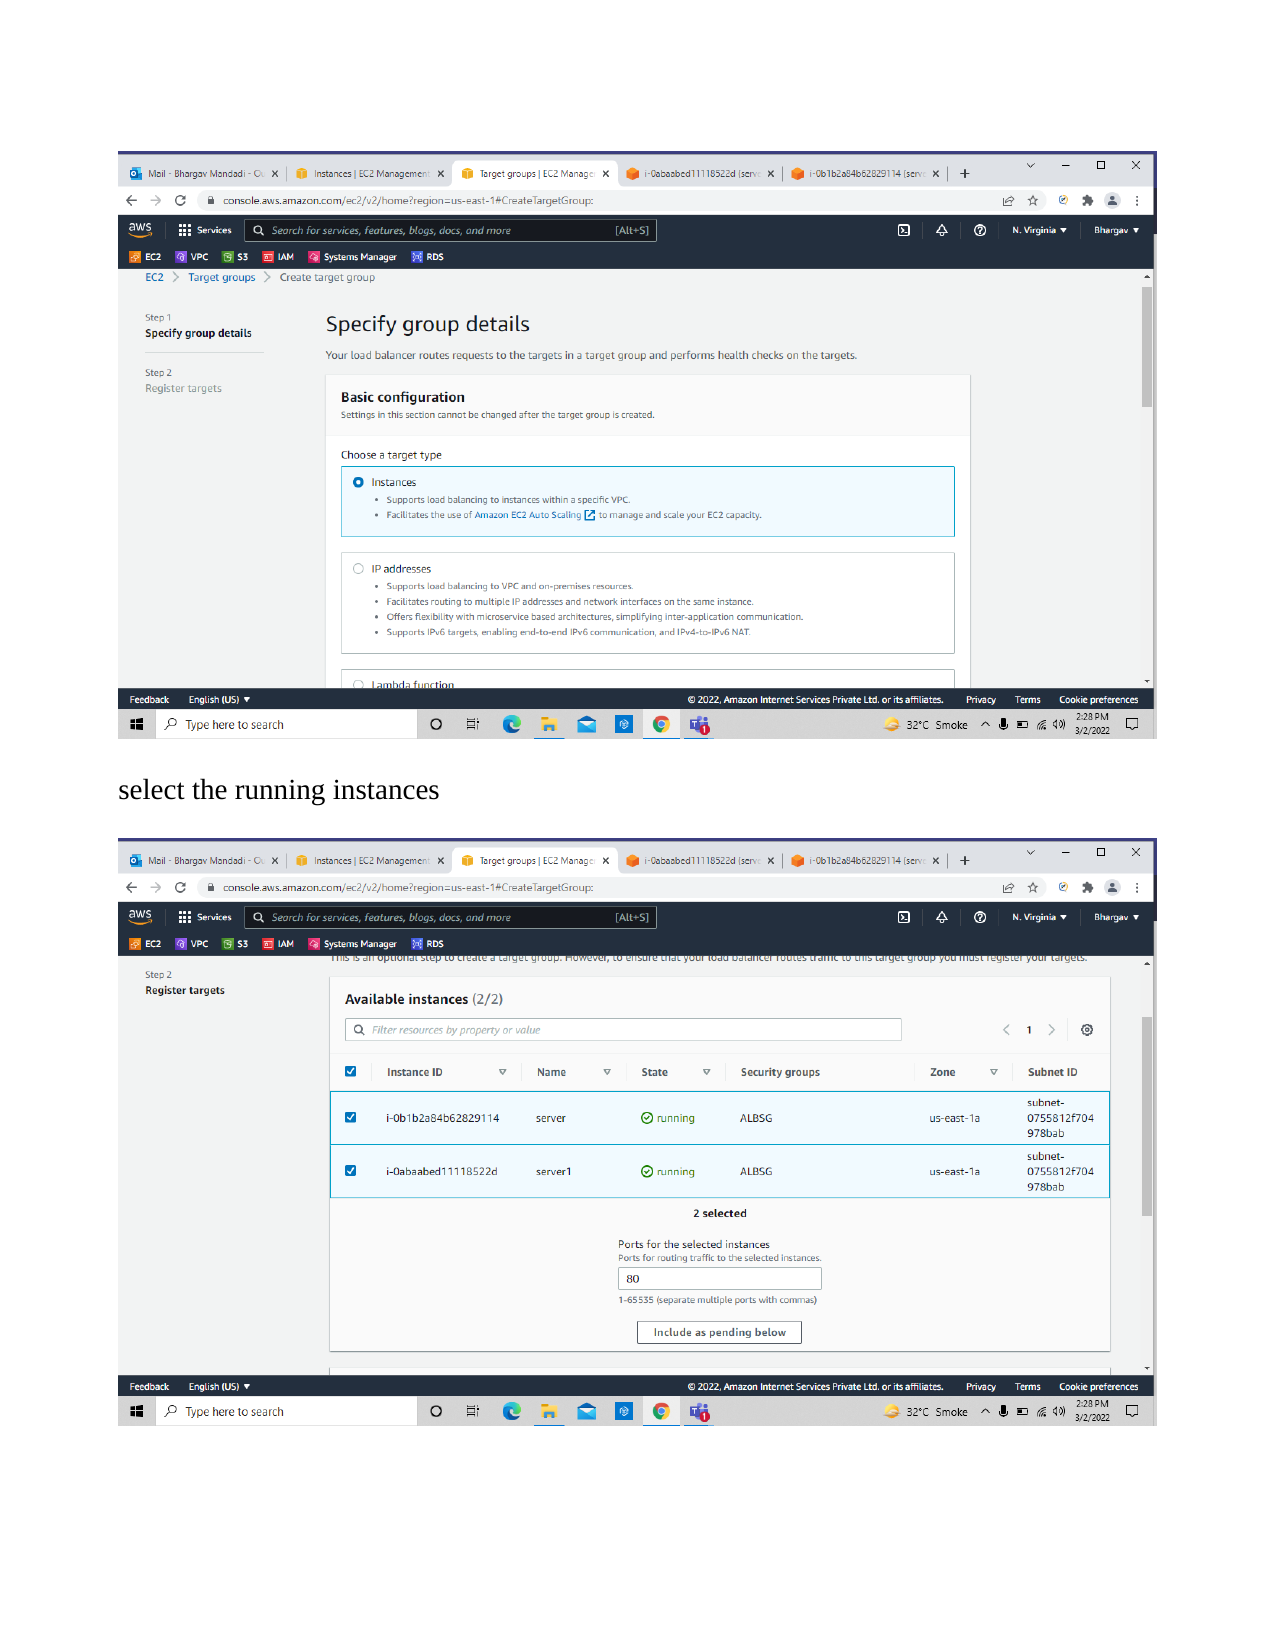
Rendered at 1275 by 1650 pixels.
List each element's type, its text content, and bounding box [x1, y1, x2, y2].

picture [118, 151, 1157, 739]
picture [118, 838, 1157, 1426]
text select the running instances [118, 772, 1157, 805]
